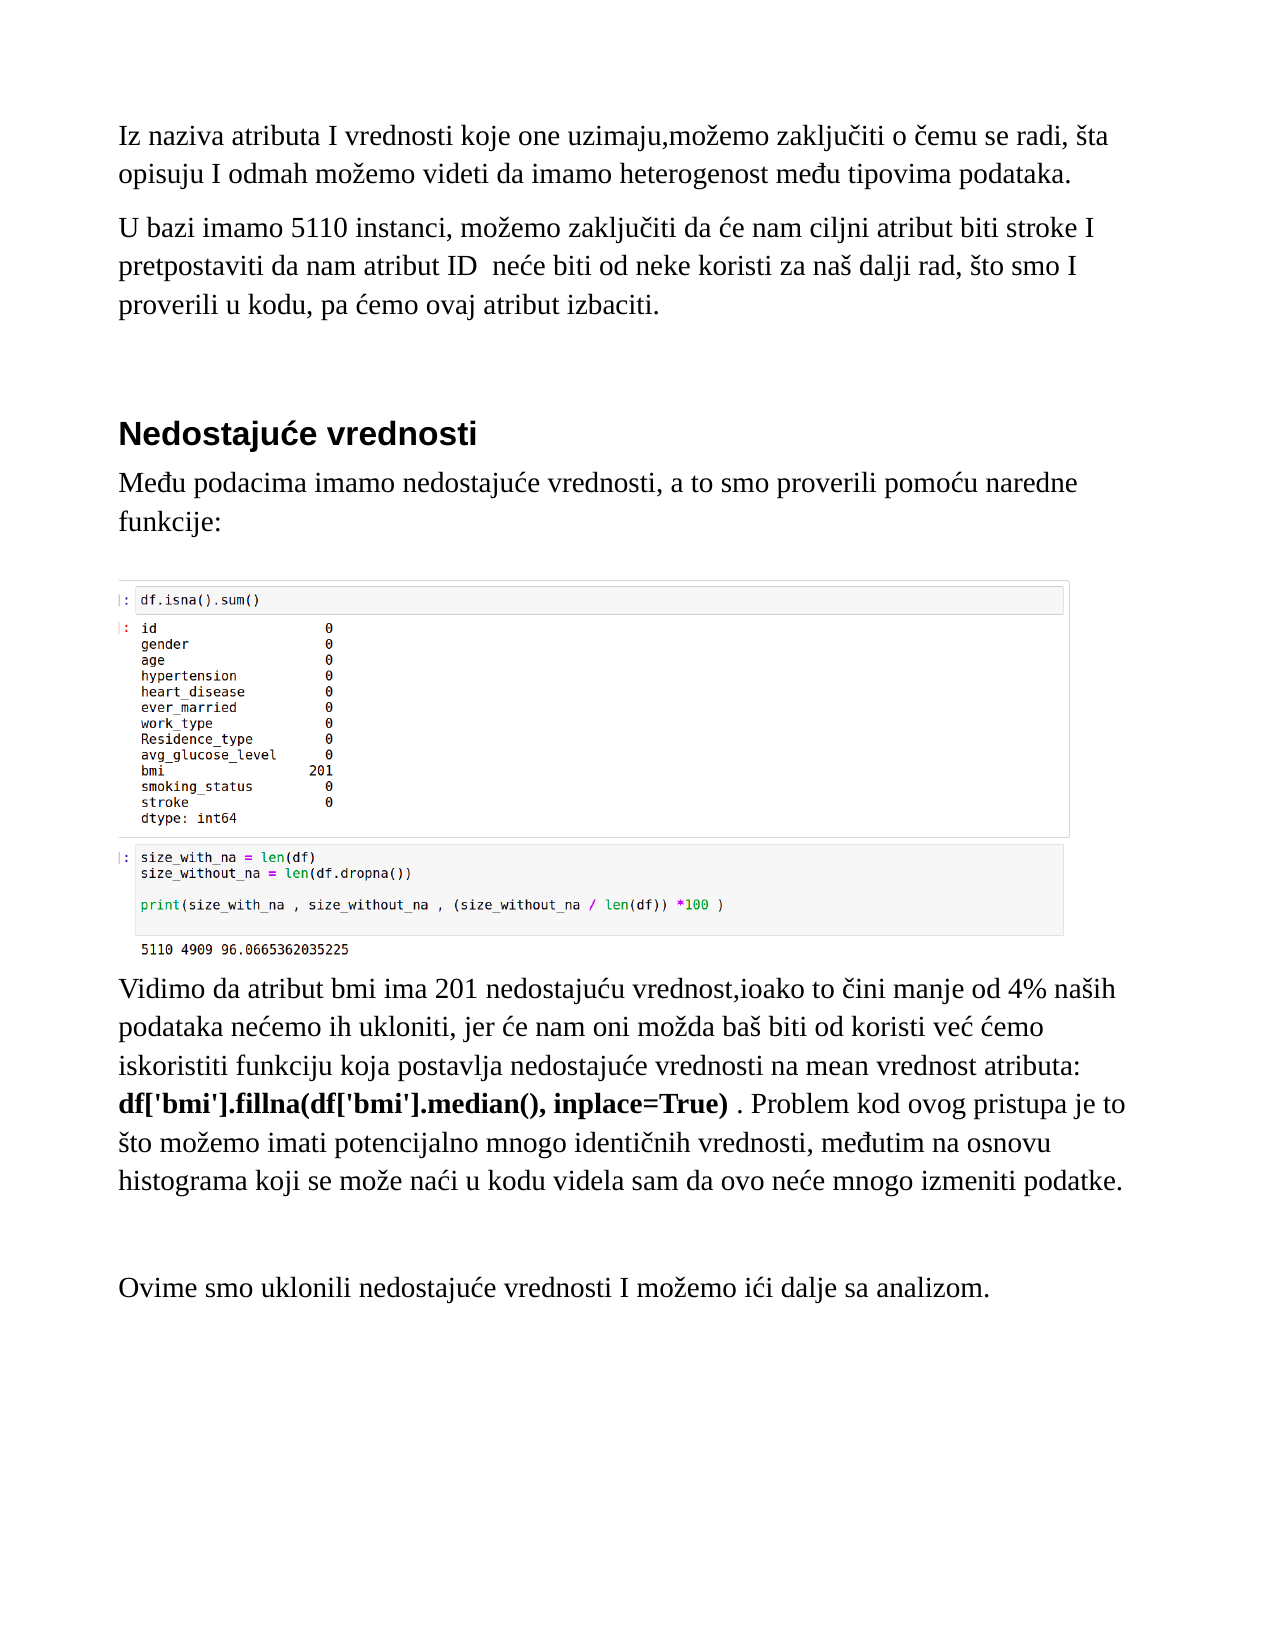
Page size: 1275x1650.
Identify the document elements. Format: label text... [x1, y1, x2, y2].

subtitle Nedostajuće vrednosti [118, 414, 1157, 453]
text U bazi imamo 5110 instanci, možemo zaključiti da će nam ciljni atribut biti stroke I pretpostaviti da nam atribut ID neće biti od neke koristi za naš dalji rad, što smo I proverili u kodu, pa ćemo ovaj atribut izbaciti. [118, 210, 1157, 320]
picture [118, 567, 1083, 966]
text Ovime smo uklonili nedostajuće vrednosti I možemo ići dalje sa analizom. [118, 1270, 1157, 1303]
text Iz naziva atributa I vrednosti koje one uzimaju,možemo zaključiti o čemu se radi, šta opisuju I odmah možemo videti da imamo heterogenost među tipovima podataka. [118, 118, 1157, 190]
text Vidimo da atribut bmi ima 201 nedostajuću vrednost,ioako to čini manje od 4% naših podataka nećemo ih ukloniti, jer će nam oni možda baš biti od koristi već ćemo iskoristiti funkciju koja postavlja nedostajuće vrednosti na mean vrednost atributa: df['bmi'].fillna(df['bmi'].median(), inplace=True) . Problem kod ovog pristupa je to što možemo imati potencijalno mnogo identičnih vrednosti, međutim na osnovu histograma koji se može naći u kodu videla sam da ovo neće mnogo izmeniti podatke. [118, 557, 1157, 1197]
text Među podacima imamo nedostajuće vrednosti, a to smo proverili pomoću naredne funkcije: [118, 465, 1157, 537]
